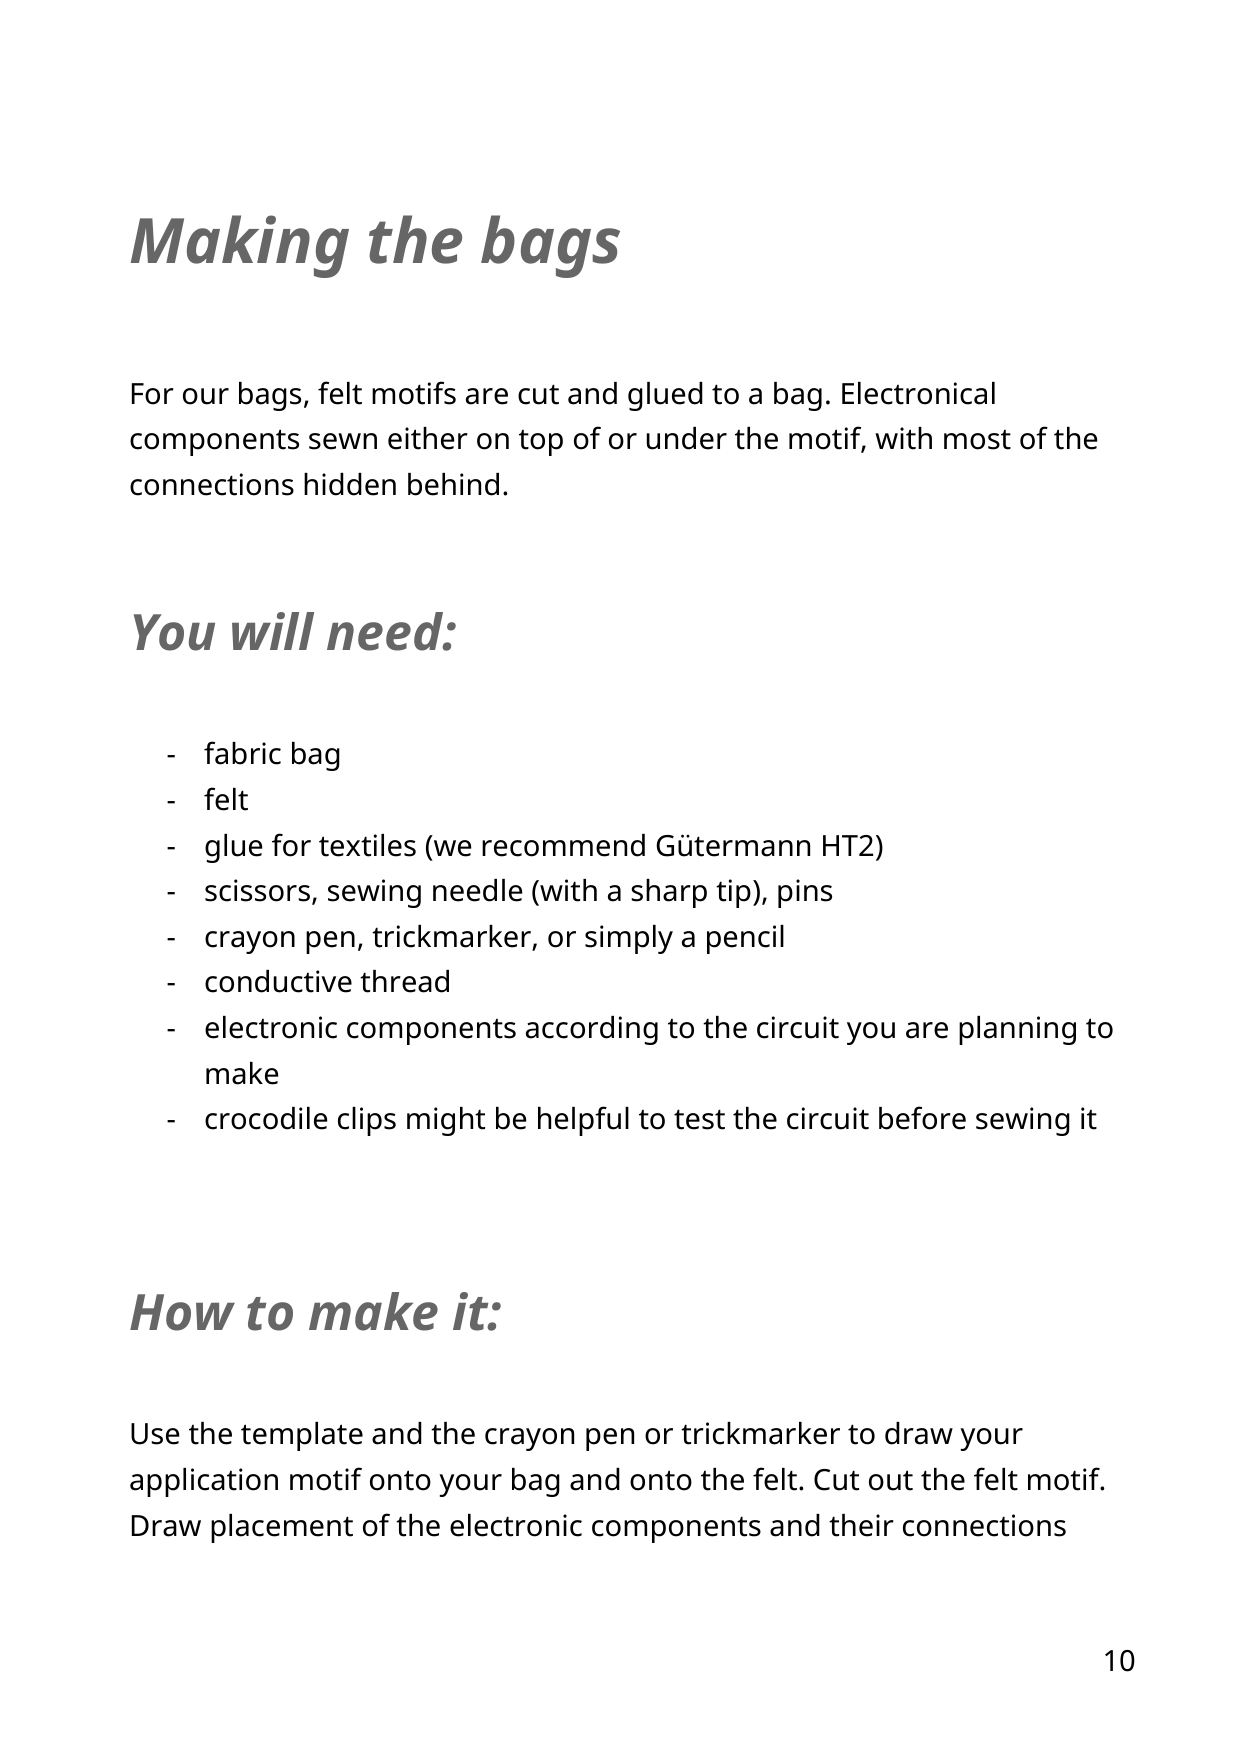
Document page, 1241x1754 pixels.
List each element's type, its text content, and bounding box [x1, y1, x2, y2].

list crocodile clips might be helpful to test the circuit before sewing it [166, 1099, 1136, 1138]
text For our bags, felt motifs are cut and glued to a bag. Electronical components sewn either on top of or under the motif, with most of the connections hidden behind. [129, 373, 1136, 504]
subtitle How to make it: [129, 1277, 1136, 1345]
list conductive thread [166, 962, 1136, 1001]
list electronic components according to the circuit you are planning to make [166, 1007, 1136, 1093]
subtitle Making the bags [129, 196, 1136, 281]
text Use the template and the crayon pen or trickmarker to draw your application motif onto your bag and onto the felt. Cut out the felt motif. Draw placement of the electronic components and their connections [129, 1414, 1136, 1544]
list scissors, sewing needle (with a sharp tip), pins [166, 871, 1136, 910]
list glue for textiles (we recommend Gütermann HT2) [166, 825, 1136, 864]
list felt [166, 779, 1136, 819]
subtitle You will need: [129, 597, 1136, 665]
list crayon pen, trickmarker, or simply a pencil [166, 916, 1136, 956]
list fabric bag [166, 734, 1136, 773]
